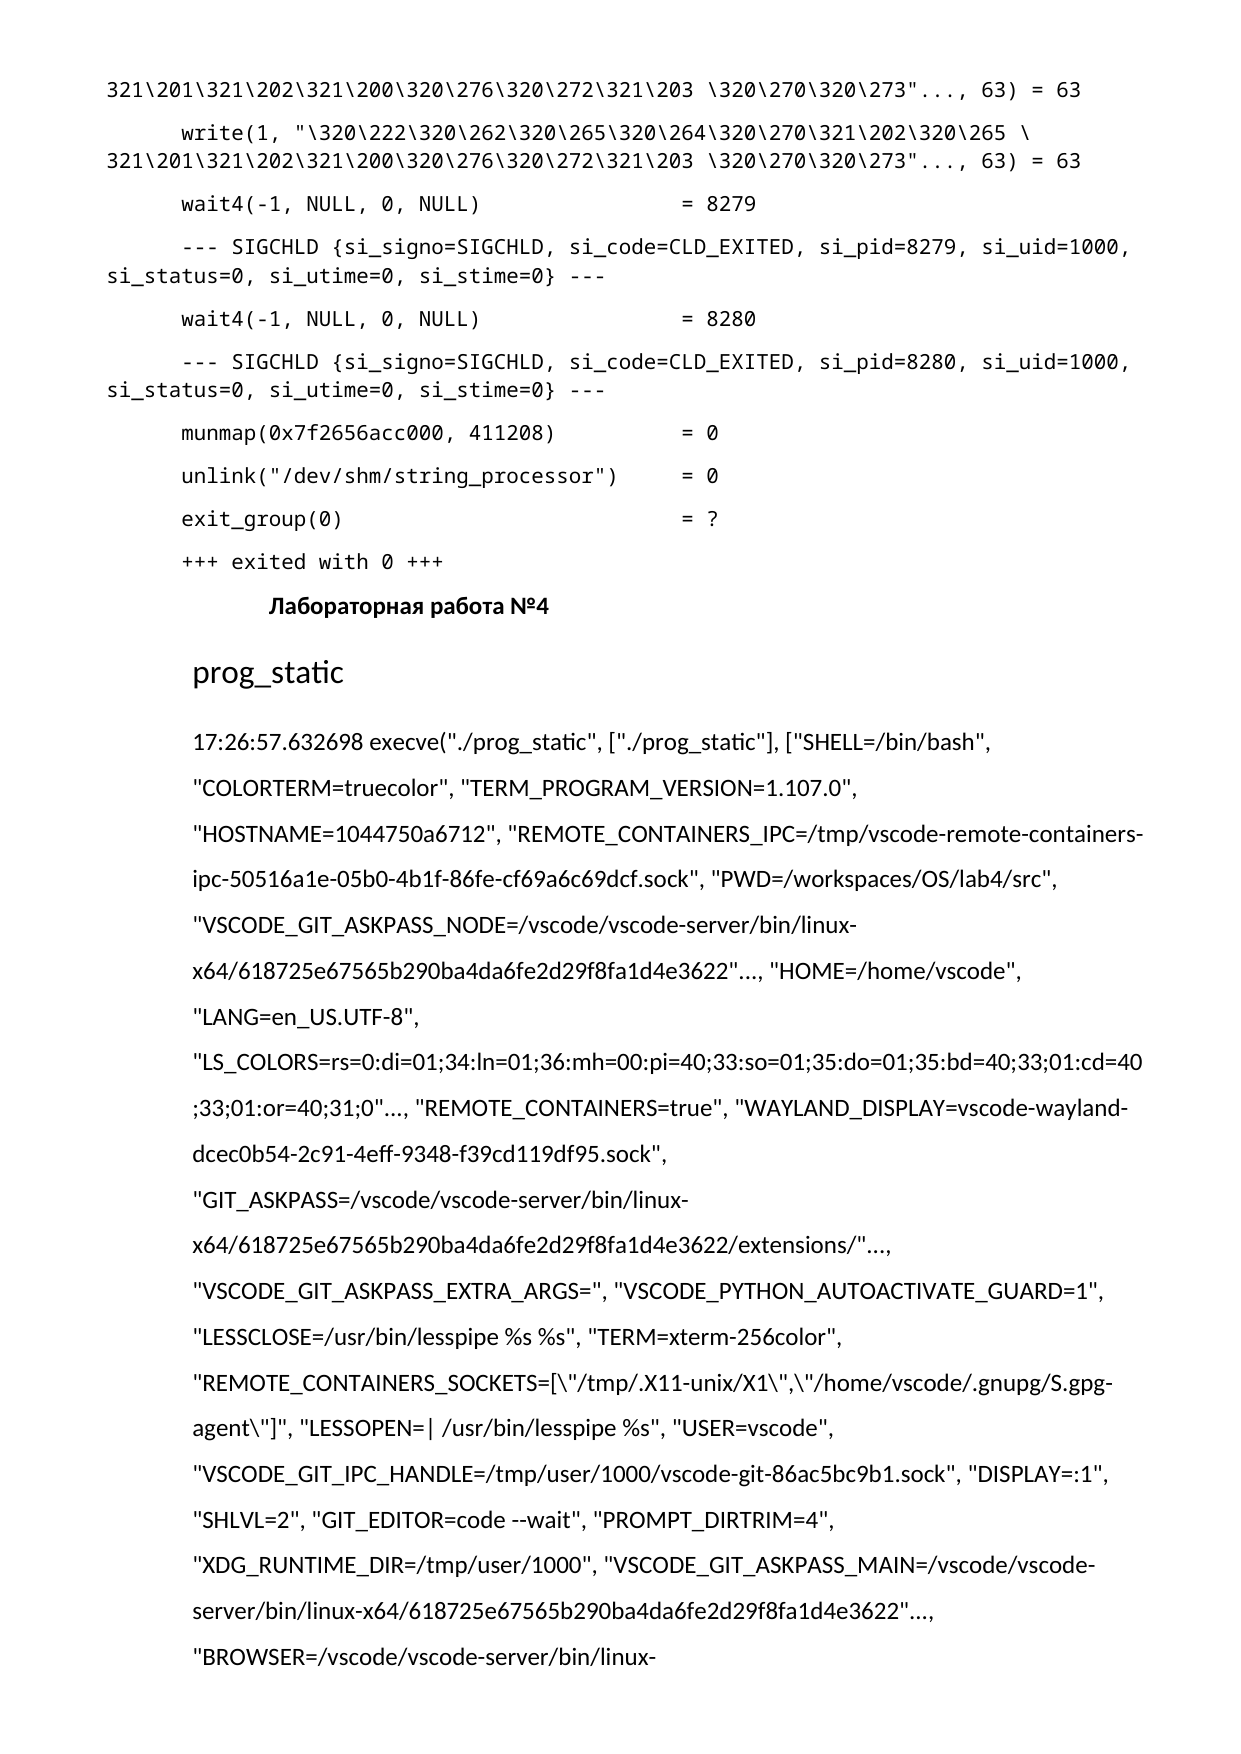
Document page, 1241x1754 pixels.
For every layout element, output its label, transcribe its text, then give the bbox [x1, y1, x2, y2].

text wait4(-1, NULL, 0, NULL) = 8279 [106, 189, 1147, 218]
text --- SIGCHLD {si_signo=SIGCHLD, si_code=CLD_EXITED, si_pid=8279, si_uid=1000, si_status=0, si_utime=0, si_stime=0} --- [106, 232, 1147, 289]
text wait4(-1, NULL, 0, NULL) = 8280 [106, 304, 1147, 332]
text munmap(0x7f2656acc000, 411208) = 0 [106, 418, 1147, 447]
text unlink("/dev/shm/string_processor") = 0 [106, 461, 1147, 490]
text exit_group(0) = ? [106, 504, 1147, 533]
text 321\201\321\202\321\200\320\276\320\272\321\203 \320\270\320\273"..., 63) = 63 [106, 75, 1147, 103]
text Лабораторная работа №4 [192, 591, 1147, 621]
text --- SIGCHLD {si_signo=SIGCHLD, si_code=CLD_EXITED, si_pid=8280, si_uid=1000, si_status=0, si_utime=0, si_stime=0} --- [106, 347, 1147, 404]
text write(1, "\320\222\320\262\320\265\320\264\320\270\321\202\320\265 \321\201\321\202\321\200\320\276\320\272\321\203 \320\270\320\273"..., 63) = 63 [106, 118, 1147, 175]
text 17:26:57.632698 execve("./prog_static", ["./prog_static"], ["SHELL=/bin/bash", "COLORTERM=truecolor", "TERM_PROGRAM_VERSION=1.107.0", "HOSTNAME=1044750a6712", "REMOTE_CONTAINERS_IPC=/tmp/vscode-remote-containers-ipc-50516a1e-05b0-4b1f-86fe-cf69a6c69dcf.sock", "PWD=/workspaces/OS/lab4/src", "VSCODE_GIT_ASKPASS_NODE=/vscode/vscode-server/bin/linux-x64/618725e67565b290ba4da6fe2d29f8fa1d4e3622"..., "HOME=/home/vscode", "LANG=en_US.UTF-8", "LS_COLORS=rs=0:di=01;34:ln=01;36:mh=00:pi=40;33:so=01;35:do=01;35:bd=40;33;01:cd=40;33;01:or=40;31;0"..., "REMOTE_CONTAINERS=true", "WAYLAND_DISPLAY=vscode-wayland-dcec0b54-2c91-4eff-9348-f39cd119df95.sock", "GIT_ASKPASS=/vscode/vscode-server/bin/linux-x64/618725e67565b290ba4da6fe2d29f8fa1d4e3622/extensions/"..., "VSCODE_GIT_ASKPASS_EXTRA_ARGS=", "VSCODE_PYTHON_AUTOACTIVATE_GUARD=1", "LESSCLOSE=/usr/bin/lesspipe %s %s", "TERM=xterm-256color", "REMOTE_CONTAINERS_SOCKETS=[\"/tmp/.X11-unix/X1\",\"/home/vscode/.gnupg/S.gpg-agent\"]", "LESSOPEN=| /usr/bin/lesspipe %s", "USER=vscode", "VSCODE_GIT_IPC_HANDLE=/tmp/user/1000/vscode-git-86ac5bc9b1.sock", "DISPLAY=:1", "SHLVL=2", "GIT_EDITOR=code --wait", "PROMPT_DIRTRIM=4", "XDG_RUNTIME_DIR=/tmp/user/1000", "VSCODE_GIT_ASKPASS_MAIN=/vscode/vscode-server/bin/linux-x64/618725e67565b290ba4da6fe2d29f8fa1d4e3622"..., "BROWSER=/vscode/vscode-server/bin/linux- [192, 726, 1147, 1672]
text +++ exited with 0 +++ [106, 547, 1147, 576]
text prog_static [192, 651, 1147, 692]
